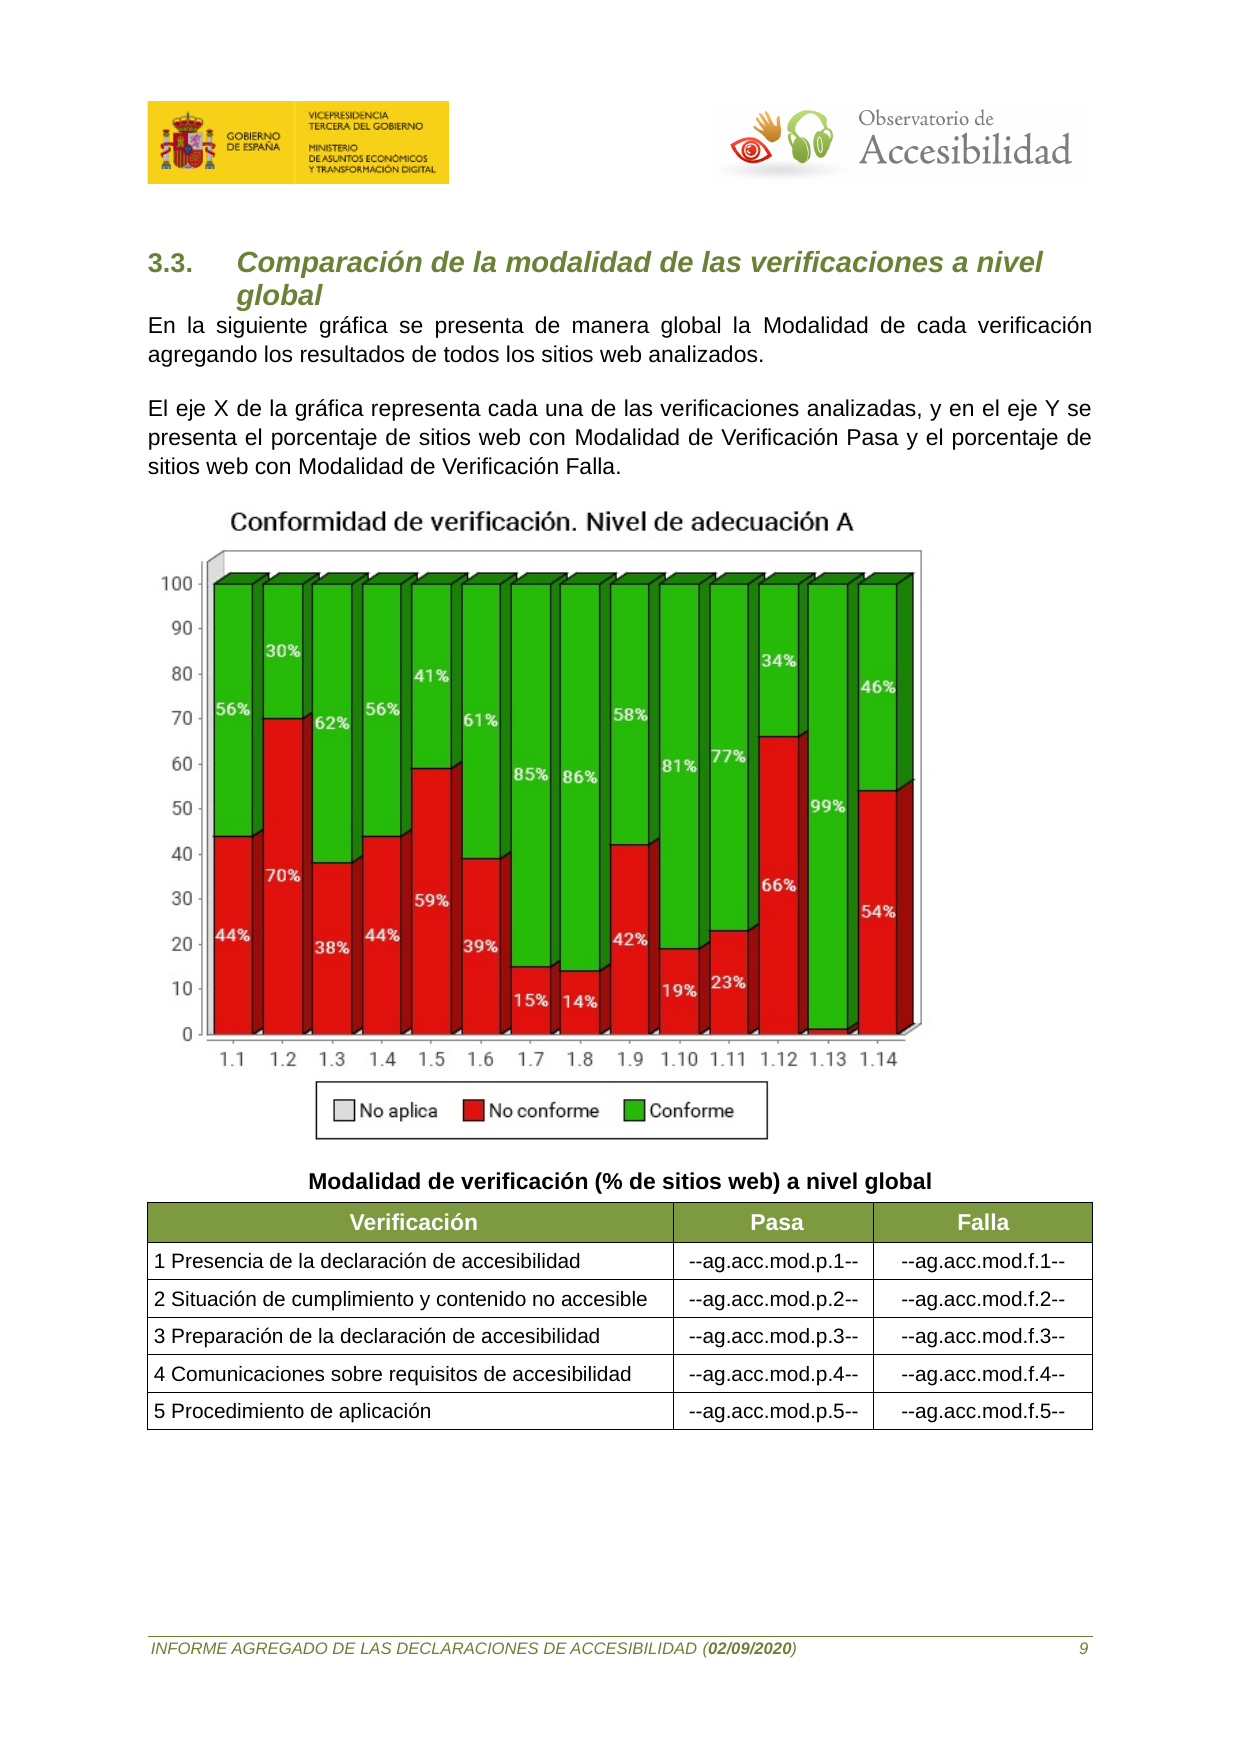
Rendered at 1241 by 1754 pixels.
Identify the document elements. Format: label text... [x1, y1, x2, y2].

table_header Verificación [148, 1203, 673, 1242]
text En la siguiente gráfica se presenta de manera global la Modalidad de cada verificación agregando los resultados de todos los sitios web analizados. [148, 312, 1092, 367]
table_cell --ag.acc.mod.f.1-- [874, 1243, 1092, 1279]
subtitle Comparación de la modalidad de las verificaciones a nivel global [148, 245, 1092, 312]
table_cell 2 Situación de cumplimiento y contenido no accesible [148, 1280, 673, 1317]
text El eje X de la gráfica representa cada una de las verificaciones analizadas, y en el eje Y se presenta el porcentaje de sitios web con Modalidad de Verificación Pasa y el porcentaje de sitios web con Modalidad de Verificación Falla. [148, 395, 1092, 479]
picture [147, 101, 450, 184]
table_cell 5 Procedimiento de aplicación [148, 1393, 673, 1429]
table_cell --ag.acc.mod.f.2-- [874, 1280, 1092, 1317]
table_cell --ag.acc.mod.p.1-- [674, 1243, 873, 1279]
table_cell --ag.acc.mod.p.3-- [674, 1318, 873, 1354]
picture [147, 506, 937, 1141]
table_header Falla [874, 1203, 1092, 1242]
table_header Pasa [674, 1203, 873, 1242]
table_cell --ag.acc.mod.f.4-- [874, 1355, 1092, 1392]
table_cell 1 Presencia de la declaración de accesibilidad [148, 1243, 673, 1279]
table_cell --ag.acc.mod.p.2-- [674, 1280, 873, 1317]
table_cell --ag.acc.mod.f.5-- [874, 1393, 1092, 1429]
table_cell --ag.acc.mod.f.3-- [874, 1318, 1092, 1354]
table_cell --ag.acc.mod.p.4-- [674, 1355, 873, 1392]
table_cell 4 Comunicaciones sobre requisitos de accesibilidad [148, 1355, 673, 1392]
text Modalidad de verificación (% de sitios web) a nivel global [148, 1168, 1092, 1194]
picture [710, 101, 1086, 184]
table_cell 3 Preparación de la declaración de accesibilidad [148, 1318, 673, 1354]
table_cell --ag.acc.mod.p.5-- [674, 1393, 873, 1429]
